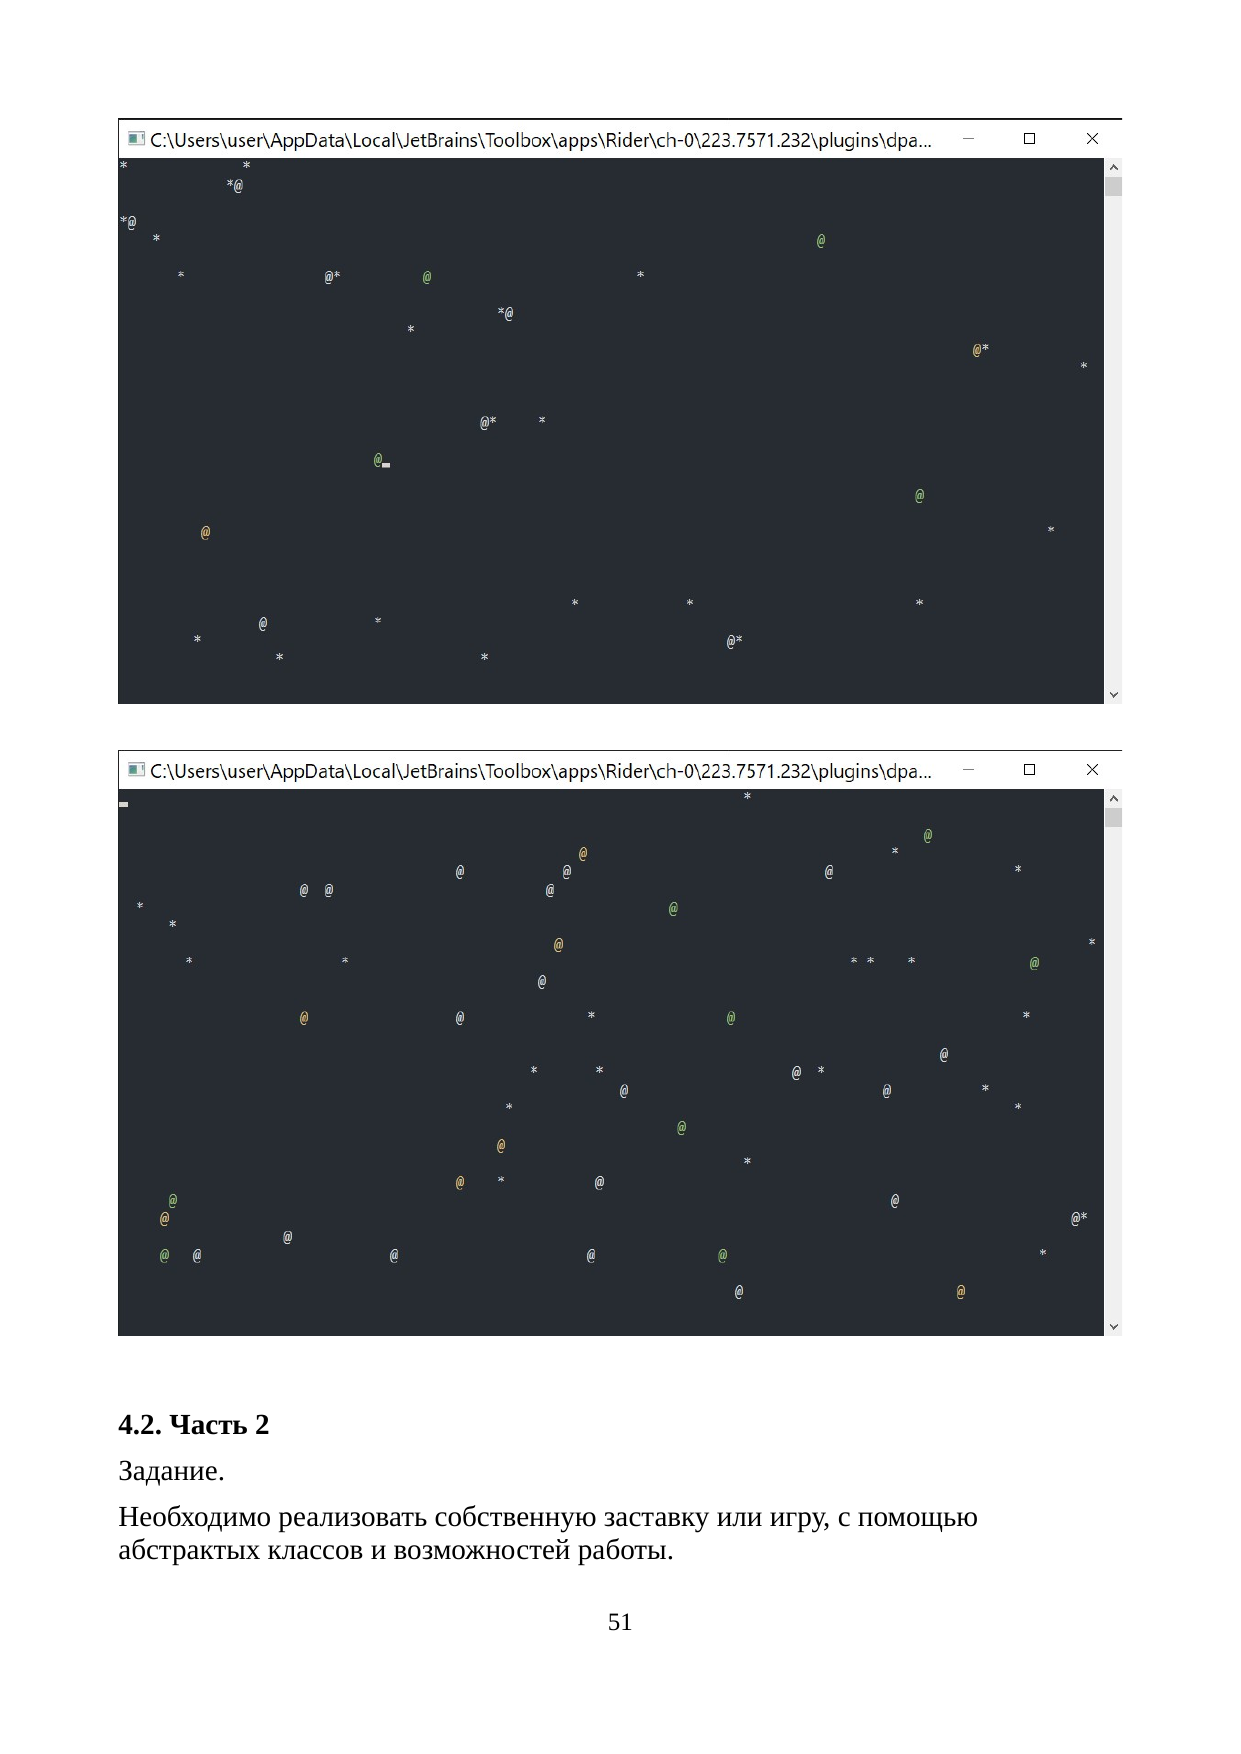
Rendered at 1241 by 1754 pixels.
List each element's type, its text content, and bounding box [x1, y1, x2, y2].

subtitle Часть 2 [118, 1407, 1122, 1440]
picture [118, 750, 1123, 1336]
text Задание. [118, 1453, 1122, 1486]
picture [118, 118, 1123, 704]
text Необходимо реализовать собственную заставку или игру, с помощью абстрактых классов и возможностей работы. [118, 1499, 1122, 1566]
